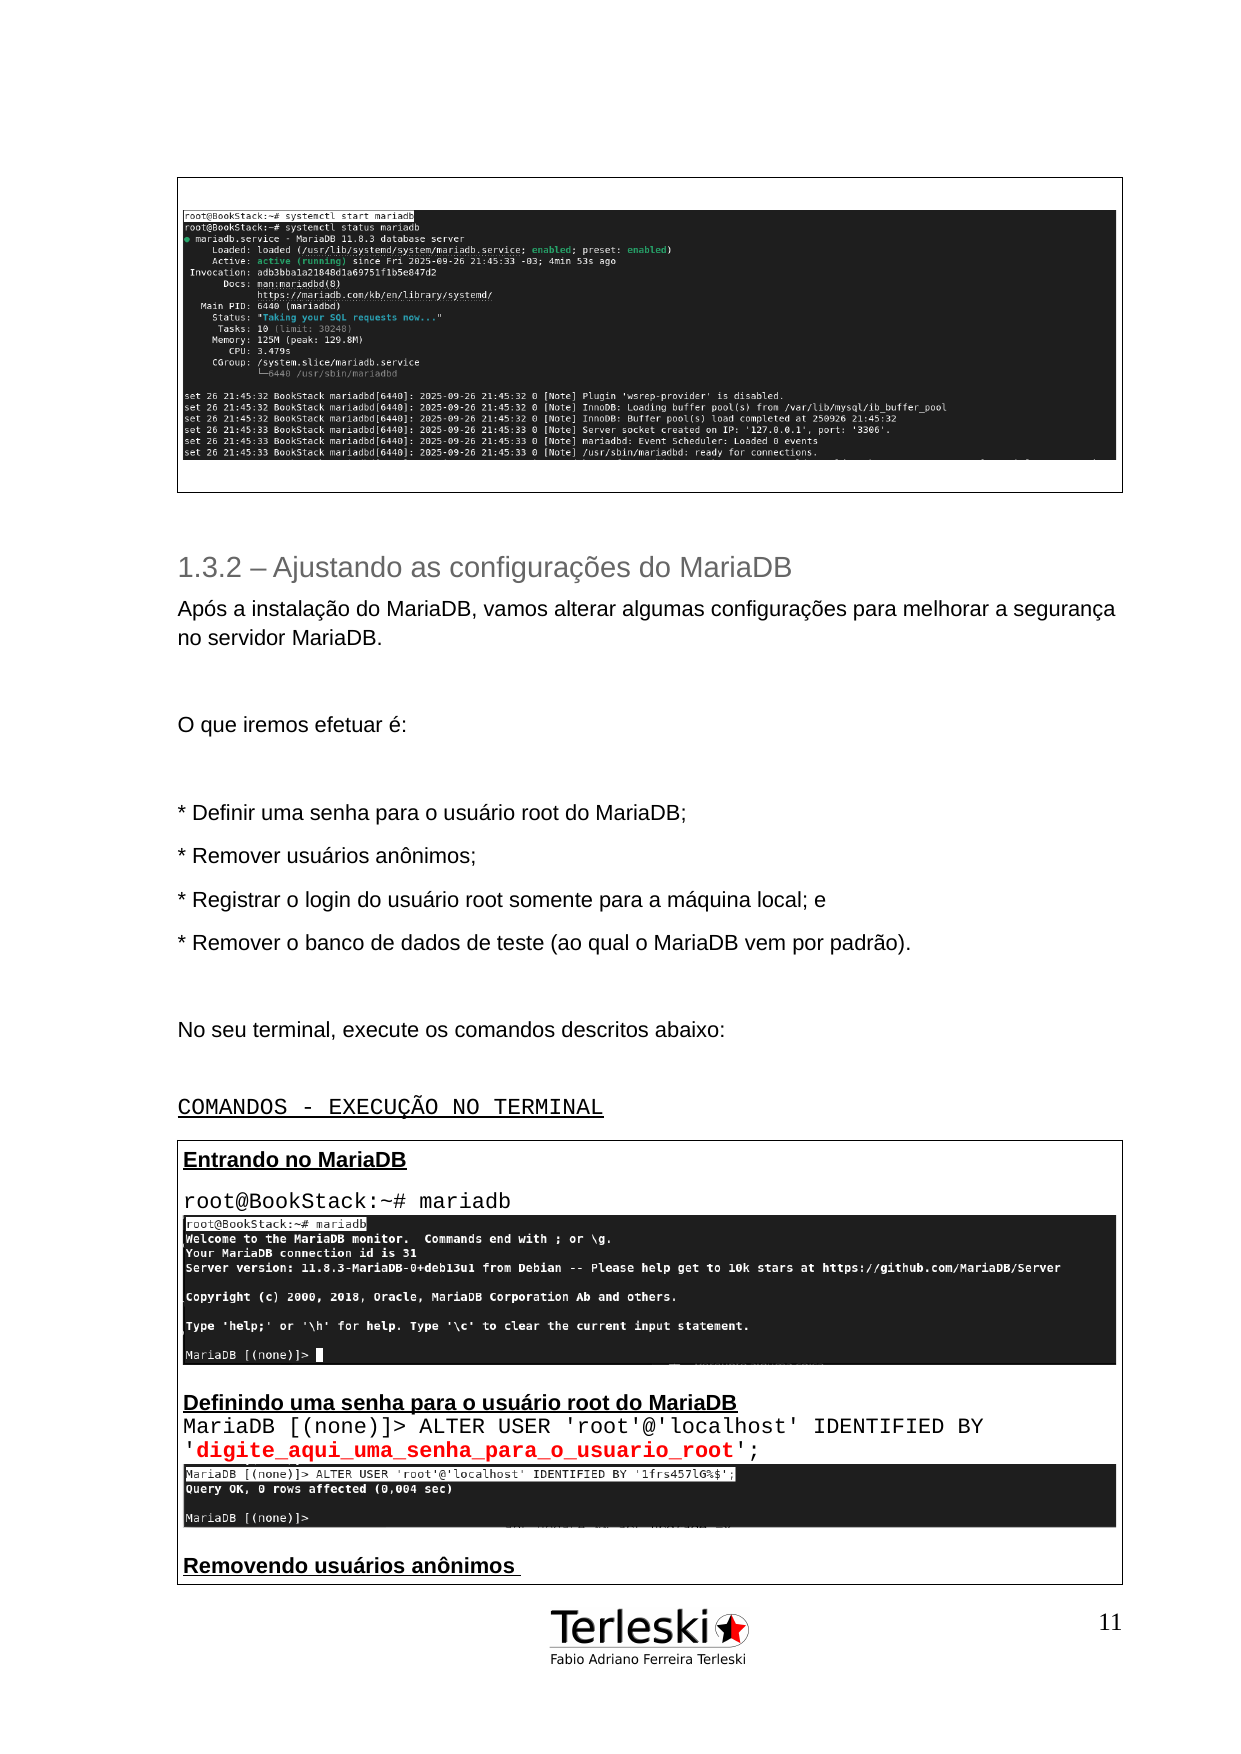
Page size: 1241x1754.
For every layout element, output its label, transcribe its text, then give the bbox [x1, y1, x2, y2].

picture [182, 1464, 1117, 1528]
text * Registrar o login do usuário root somente para a máquina local; e [177, 887, 1122, 912]
text * Definir uma senha para o usuário root do MariaDB; [177, 799, 1122, 825]
text O que iremos efetuar é: [177, 712, 1122, 738]
text Após a instalação do MariaDB, vamos alterar algumas configurações para melhorar a segurança no servidor MariaDB. [177, 596, 1122, 651]
text No seu terminal, execute os comandos descritos abaixo: [177, 1017, 1122, 1042]
subtitle 1.3.2 – Ajustando as configurações do MariaDB [177, 550, 1122, 584]
text * Remover o banco de dados de teste (ao qual o MariaDB vem por padrão). [177, 930, 1122, 955]
text * Remover usuários anônimos; [177, 843, 1122, 868]
picture [549, 1607, 750, 1667]
table_header Entrando no MariaDB root@BookStack:~# mariadb Definindo uma senha para o usuário root do MariaDB MariaDB [(none)]> ALTER USER 'root'@'localhost' IDENTIFIED BY 'digite_aqui_uma_senha_para_o_usuario_root'; Removendo usuários anônimos [178, 1141, 1122, 1584]
text COMANDOS - EXECUÇÃO NO TERMINAL [177, 1095, 1122, 1121]
table_header [178, 178, 1122, 492]
picture [182, 210, 1117, 460]
picture [182, 1215, 1117, 1365]
